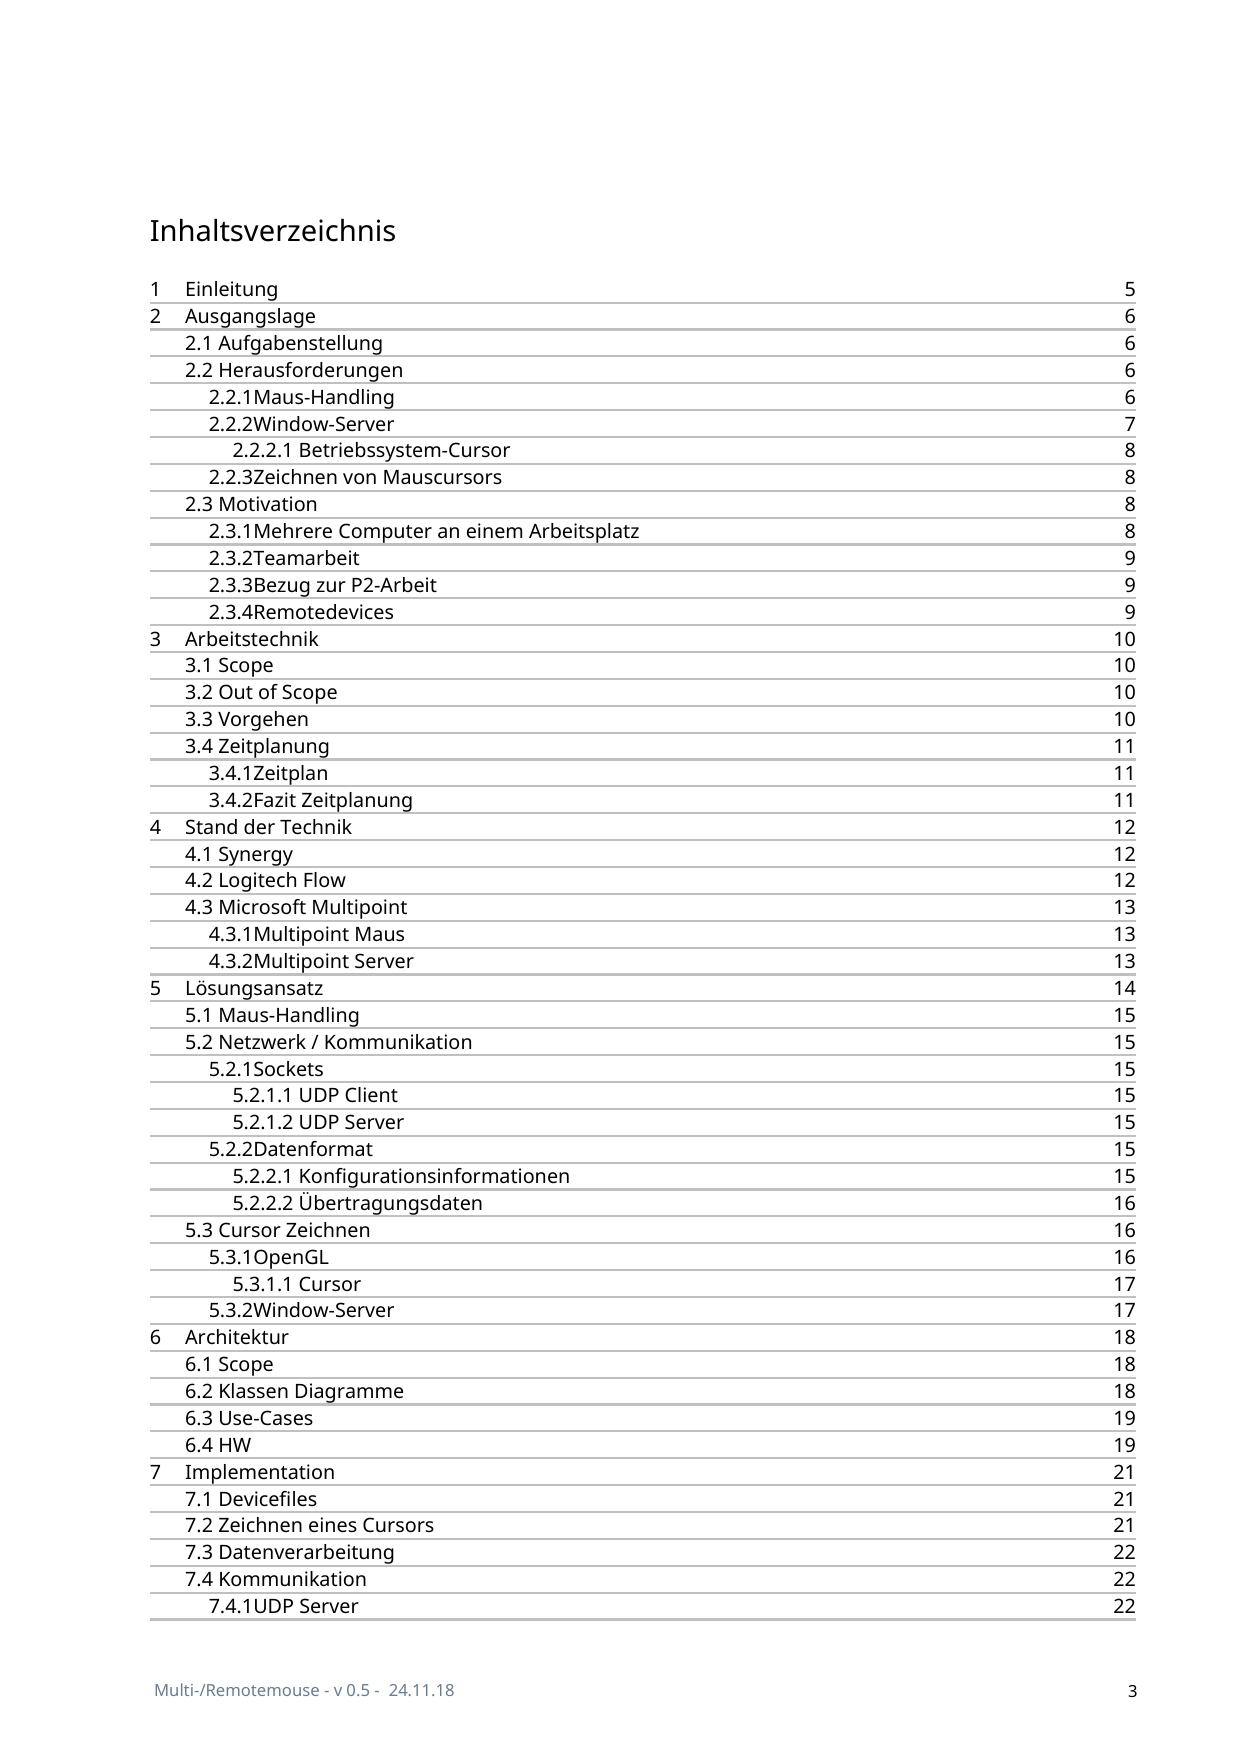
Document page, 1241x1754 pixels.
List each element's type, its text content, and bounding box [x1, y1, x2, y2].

text 3.1 Scope 10 [149, 653, 1136, 680]
text 7.4 Kommunikation 22 [149, 1567, 1136, 1594]
text 5.2.2.1 Konfigurationsinformationen 15 [149, 1164, 1136, 1191]
text 6.1 Scope 18 [149, 1352, 1136, 1379]
text 4.2 Logitech Flow 12 [149, 868, 1136, 895]
text 6.2 Klassen Diagramme 18 [149, 1379, 1136, 1406]
text 7.4.1UDP Server 22 [149, 1594, 1136, 1621]
text 3.3 Vorgehen 10 [149, 707, 1136, 734]
text 3 Arbeitstechnik 10 [149, 626, 1136, 653]
text 7 Implementation 21 [149, 1459, 1136, 1486]
text 5.3.1OpenGL 16 [149, 1244, 1136, 1271]
text 4.3.2Multipoint Server 13 [149, 949, 1136, 976]
text 2.2.2.1 Betriebssystem-Cursor 8 [149, 438, 1136, 465]
text 2.2.3Zeichnen von Mauscursors 8 [149, 465, 1136, 492]
text 2 Ausgangslage 6 [149, 304, 1136, 331]
text 6 Architektur 18 [149, 1325, 1136, 1352]
text 5.2.1Sockets 15 [149, 1056, 1136, 1083]
text 7.1 Devicefiles 21 [149, 1486, 1136, 1513]
text Inhaltsverzeichnis [149, 210, 1136, 250]
text 2.3.3Bezug zur P2-Arbeit 9 [149, 572, 1136, 599]
text 5.3.1.1 Cursor 17 [149, 1271, 1136, 1298]
text 3.2 Out of Scope 10 [149, 680, 1136, 707]
text 5.2.2.2 Übertragungsdaten 16 [149, 1191, 1136, 1217]
text 5 Lösungsansatz 14 [149, 976, 1136, 1002]
text 5.1 Maus-Handling 15 [149, 1002, 1136, 1029]
text 7.2 Zeichnen eines Cursors 21 [149, 1513, 1136, 1540]
text 4.3 Microsoft Multipoint 13 [149, 895, 1136, 922]
text 2.2 Herausforderungen 6 [149, 357, 1136, 384]
text 3.4 Zeitplanung 11 [149, 734, 1136, 761]
text 5.2.2Datenformat 15 [149, 1137, 1136, 1164]
text 7.3 Datenverarbeitung 22 [149, 1540, 1136, 1567]
text 2.3.1Mehrere Computer an einem Arbeitsplatz 8 [149, 519, 1136, 546]
text 6.4 HW 19 [149, 1432, 1136, 1459]
text 3.4.2Fazit Zeitplanung 11 [149, 787, 1136, 814]
text 4.3.1Multipoint Maus 13 [149, 922, 1136, 949]
text 2.3 Motivation 8 [149, 492, 1136, 519]
text 5.2.1.2 UDP Server 15 [149, 1110, 1136, 1137]
text 2.1 Aufgabenstellung 6 [149, 331, 1136, 357]
text 2.2.1Maus-Handling 6 [149, 384, 1136, 411]
text 3.4.1Zeitplan 11 [149, 761, 1136, 787]
text 5.2.1.1 UDP Client 15 [149, 1083, 1136, 1110]
text 5.2 Netzwerk / Kommunikation 15 [149, 1029, 1136, 1056]
text 4 Stand der Technik 12 [149, 814, 1136, 841]
text 6.3 Use-Cases 19 [149, 1406, 1136, 1432]
text 2.3.4Remotedevices 9 [149, 599, 1136, 626]
text 5.3.2Window-Server 17 [149, 1298, 1136, 1325]
text 2.3.2Teamarbeit 9 [149, 546, 1136, 572]
text 4.1 Synergy 12 [149, 841, 1136, 868]
text 5.3 Cursor Zeichnen 16 [149, 1217, 1136, 1244]
text 1 Einleitung 5 [149, 277, 1136, 304]
text 2.2.2Window-Server 7 [149, 411, 1136, 438]
